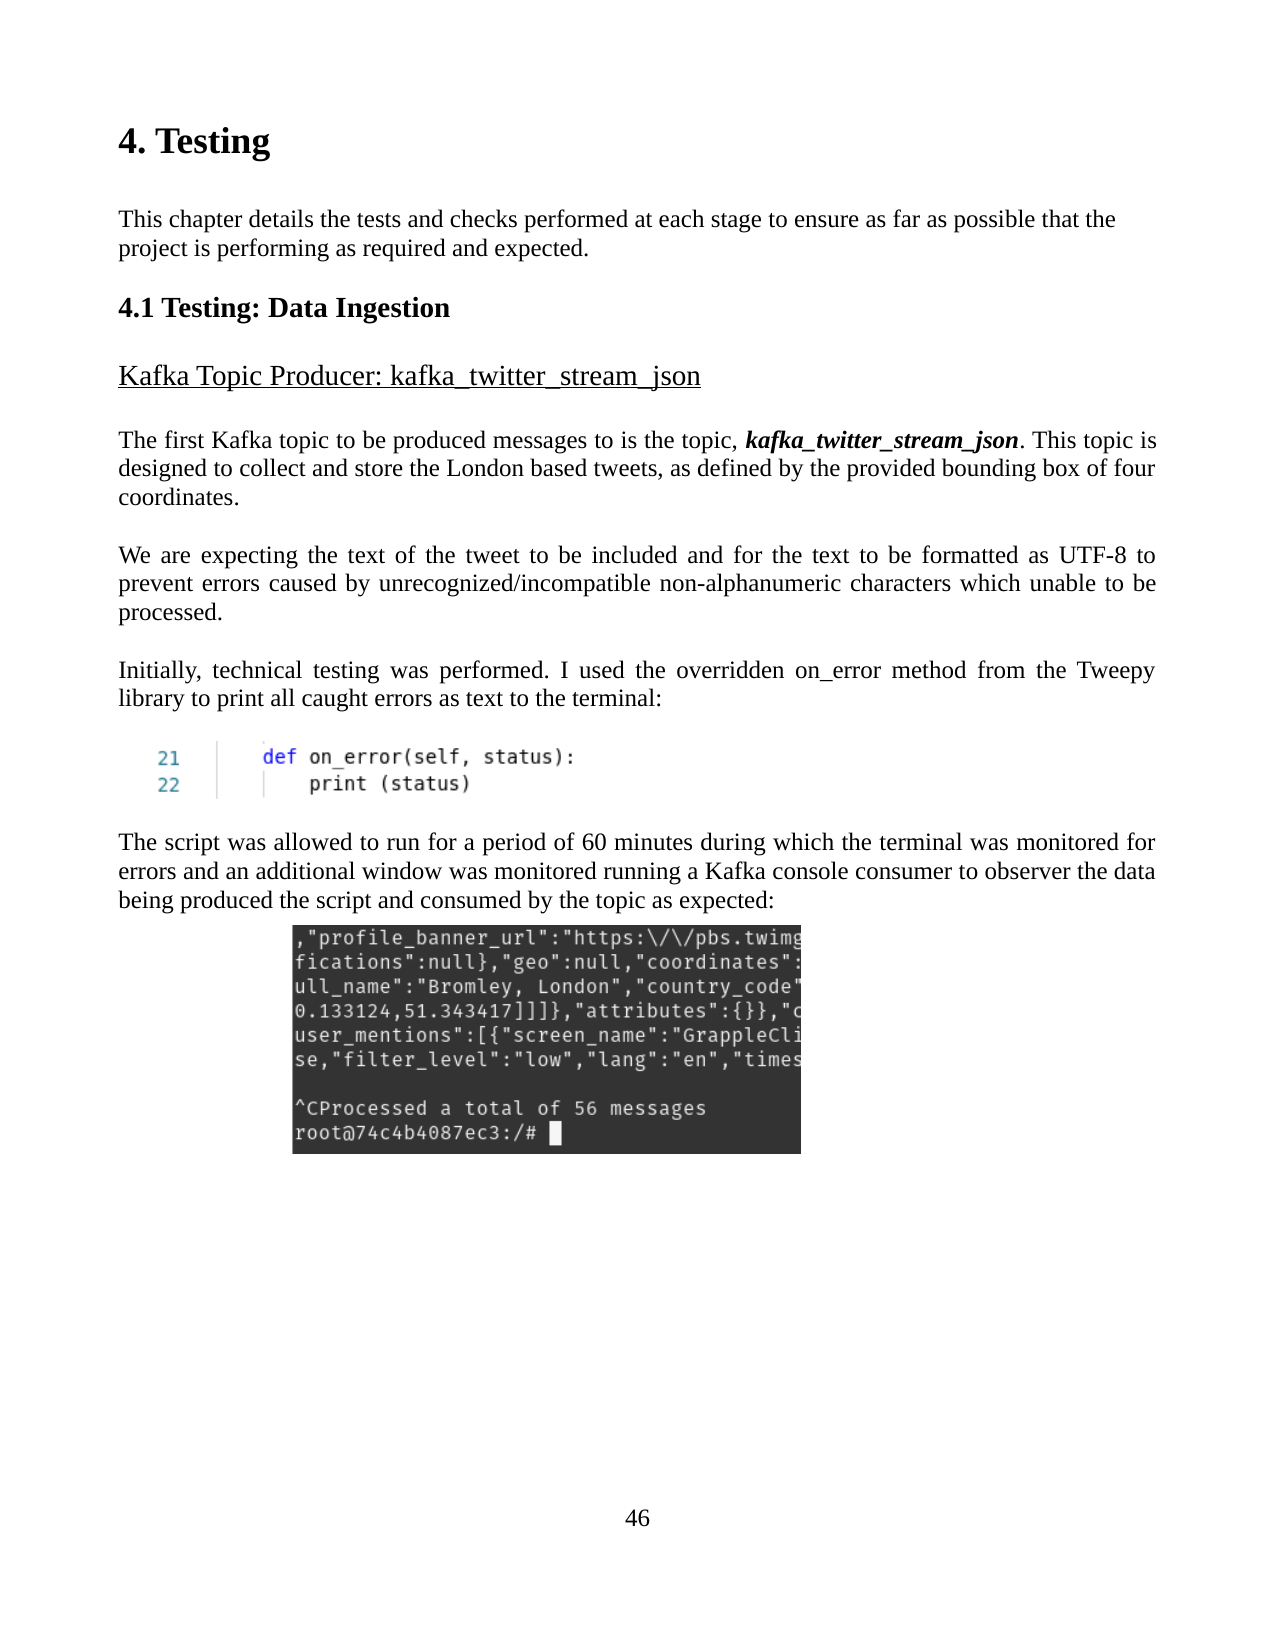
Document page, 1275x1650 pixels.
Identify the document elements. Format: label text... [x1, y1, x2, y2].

text Kafka Topic Producer: kafka_twitter_stream_json [118, 358, 1157, 391]
text 4.1 Testing: Data Ingestion [118, 291, 1157, 324]
text The first Kafka topic to be produced messages to is the topic, kafka_twitter_stream_json. This topic is designed to collect and store the London based tweets, as defined by the provided bounding box of four coordinates. [118, 425, 1157, 511]
picture [292, 925, 801, 1154]
text This chapter details the tests and checks performed at each stage to ensure as far as possible that the project is performing as required and expected. [118, 204, 1157, 262]
picture [135, 741, 593, 799]
text We are expecting the text of the tweet to be included and for the text to be formatted as UTF-8 to prevent errors caused by unrecognized/incompatible non-alphanumeric characters which unable to be processed. [118, 540, 1157, 626]
text Initially, technical testing was performed. I used the overridden on_error method from the Tweepy library to print all caught errors as text to the terminal: [118, 655, 1157, 712]
text 4. Testing [118, 118, 1157, 161]
text The script was allowed to run for a period of 60 minutes during which the terminal was monitored for errors and an additional window was monitored running a Kafka console consumer to observer the data being produced the script and consumed by the topic as expected: [118, 827, 1157, 913]
